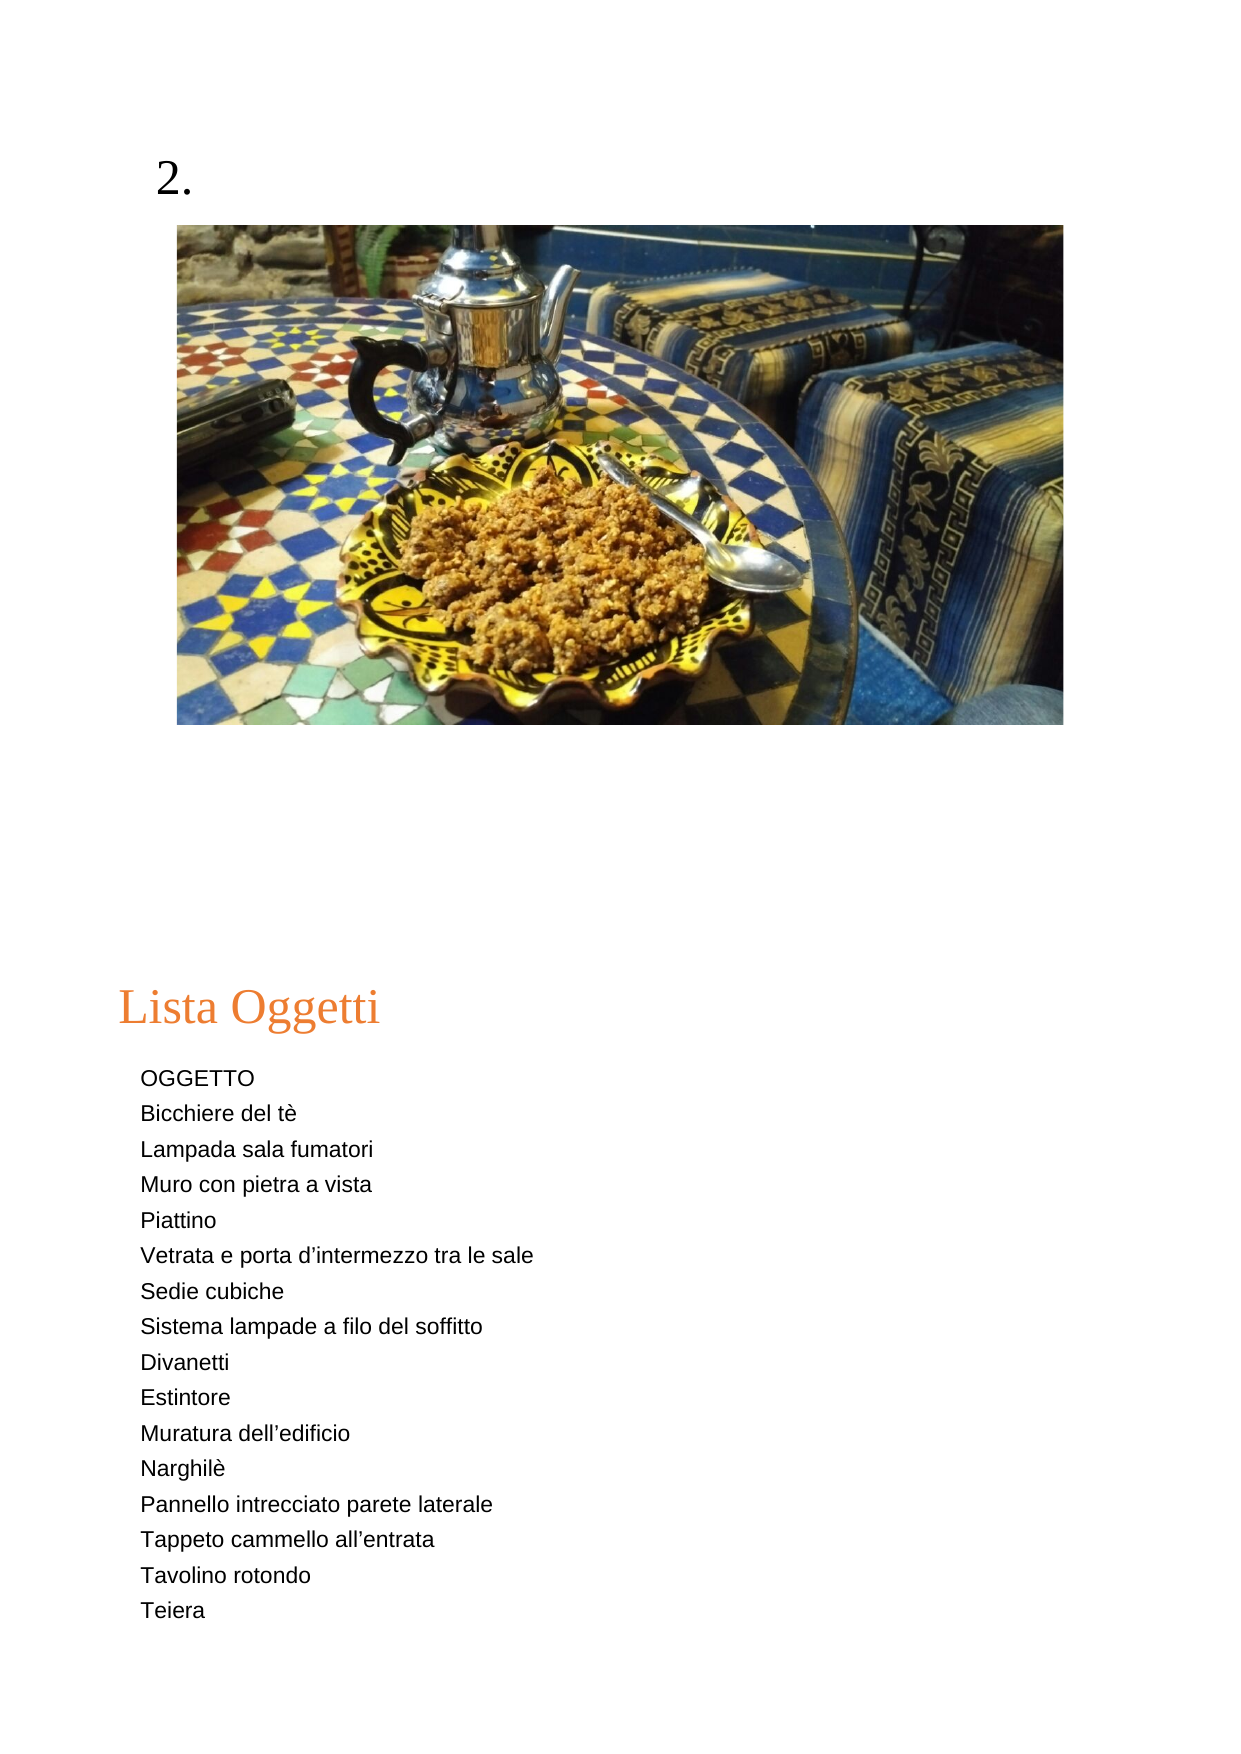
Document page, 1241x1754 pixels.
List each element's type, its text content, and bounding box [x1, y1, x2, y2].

table_cell Muratura dell’edificio [133, 1411, 679, 1446]
table_cell Piattino [133, 1198, 679, 1233]
table_cell Estintore [133, 1375, 679, 1411]
table_cell Tappeto cammello all’entrata [133, 1517, 679, 1553]
table_cell Sedie cubiche [133, 1269, 679, 1304]
text Lista Oggetti [118, 977, 1122, 1035]
table_cell Bicchiere del tè [133, 1091, 679, 1126]
table_cell Muro con pietra a vista [133, 1162, 679, 1197]
text 2. [118, 148, 1122, 205]
table_cell Vetrata e porta d’intermezzo tra le sale [133, 1233, 679, 1268]
picture [176, 225, 1064, 725]
table_header OGGETTO [133, 1055, 679, 1091]
table_cell Narghilè [133, 1446, 679, 1482]
table_cell Sistema lampade a filo del soffitto [133, 1304, 679, 1339]
table_cell Pannello intrecciato parete laterale [133, 1482, 679, 1517]
table_cell Tavolino rotondo [133, 1553, 679, 1588]
table_cell Teiera [133, 1588, 679, 1624]
table_cell Lampada sala fumatori [133, 1126, 679, 1162]
table_cell Divanetti [133, 1340, 679, 1375]
